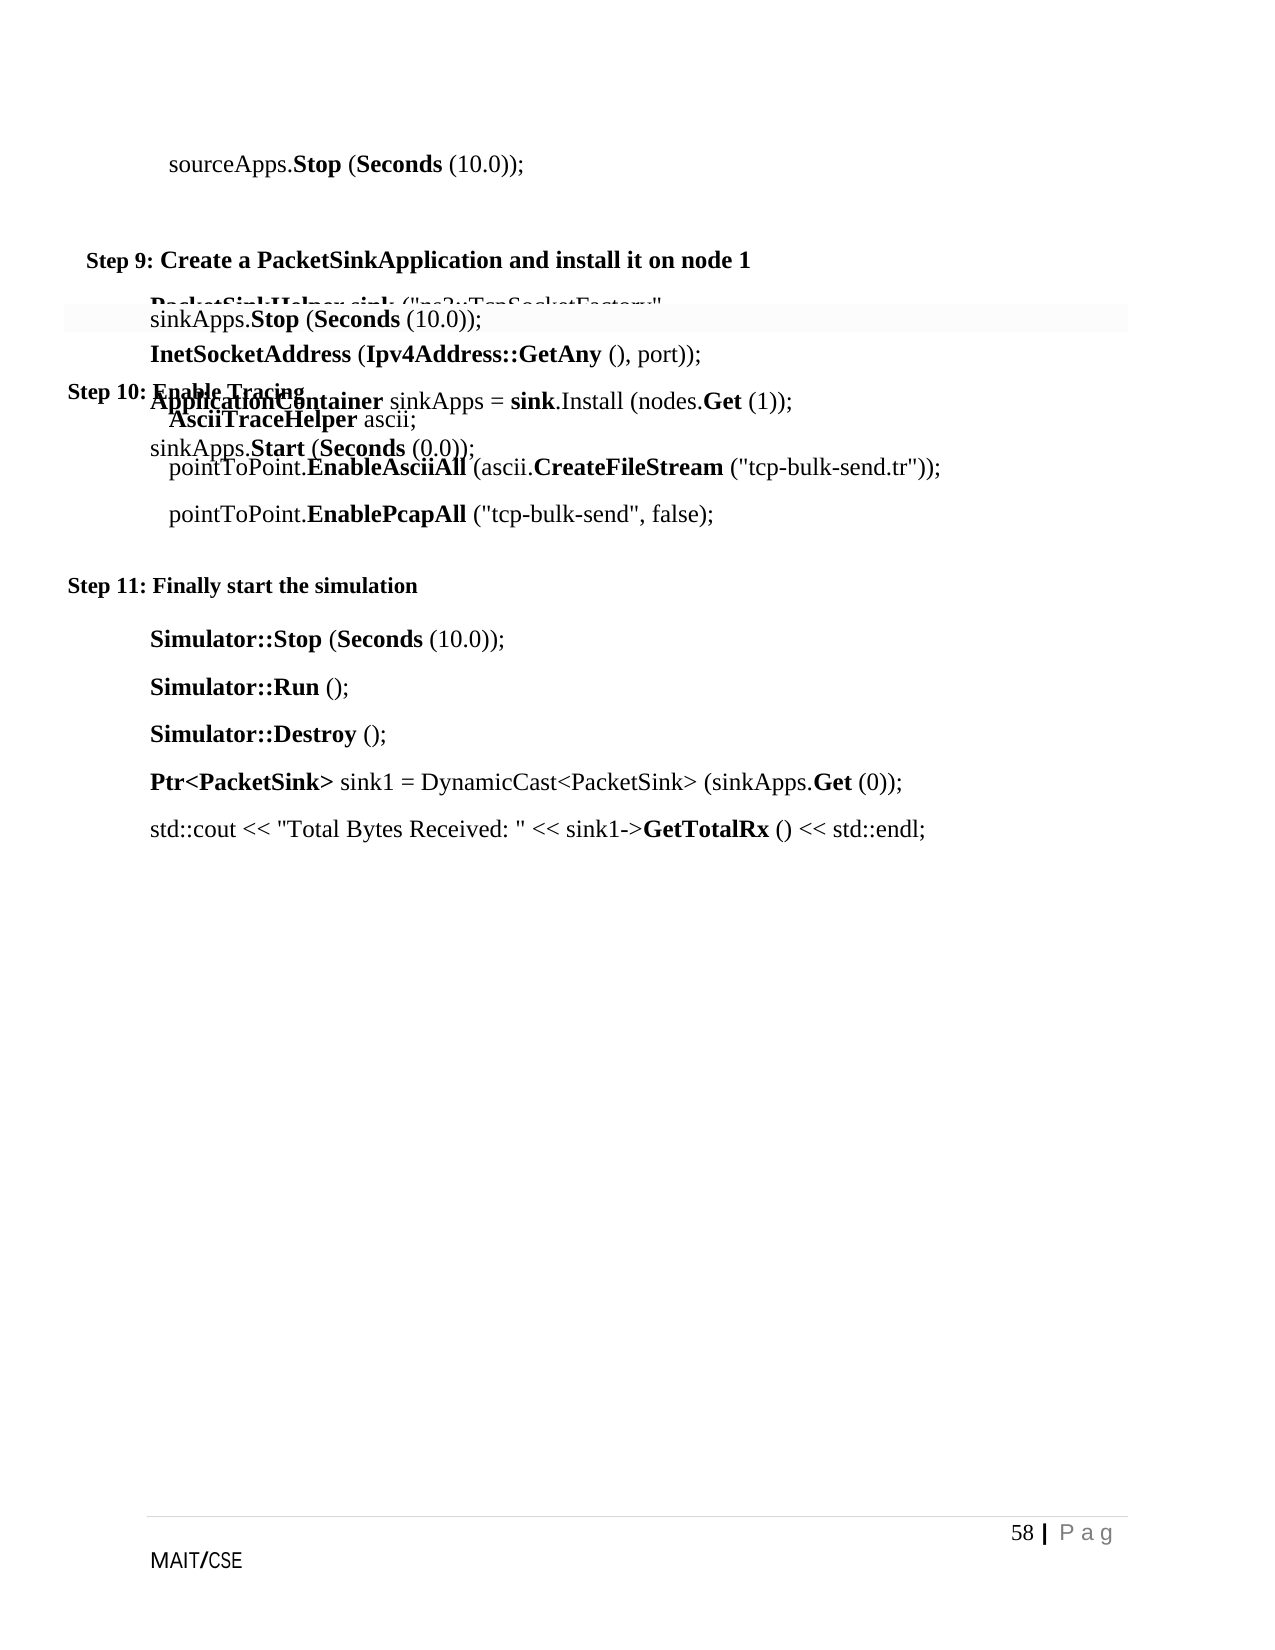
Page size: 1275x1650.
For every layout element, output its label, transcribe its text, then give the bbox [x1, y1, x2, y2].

text Step 9: Create a PacketSinkApplication and install it on node 1 [86, 245, 1147, 274]
text PacketSinkHelper sink ("ns3::TcpSocketFactory", InetSocketAddress (Ipv4Address::GetAny (), port)); ApplicationContainer sinkApps = sink.Install (nodes.Get (1)); [150, 291, 794, 304]
text Simulator::Stop (Seconds (10.0)); Simulator::Run (); Simulator::Destroy (); [150, 624, 507, 748]
text AsciiTraceHelper ascii; [169, 404, 1147, 433]
text Step 10: Enable Tracing [67, 378, 1212, 404]
text sinkApps.Start (Seconds (0.0)); [150, 433, 1128, 462]
text Step 11: Finally start the simulation [67, 572, 1212, 598]
text PacketSinkHelper sink ("ns3::TcpSocketFactory", InetSocketAddress (Ipv4Address::GetAny (), port)); ApplicationContainer sinkApps = sink.Install (nodes.Get (1)); [150, 332, 794, 378]
text pointToPoint.EnableAsciiAll (ascii.CreateFileStream ("tcp-bulk-send.tr")); pointToPoint.EnablePcapAll ("tcp-bulk-send", false); [169, 434, 943, 528]
text Ptr<PacketSink> sink1 = DynamicCast<PacketSink> (sinkApps.Get (0)); [150, 767, 1128, 796]
text std::cout << "Total Bytes Received: " << sink1->GetTotalRx () << std::endl; [150, 814, 1128, 843]
text sourceApps.Stop (Seconds (10.0)); [169, 150, 1147, 179]
text sinkApps.Stop (Seconds (10.0)); [64, 304, 1212, 332]
